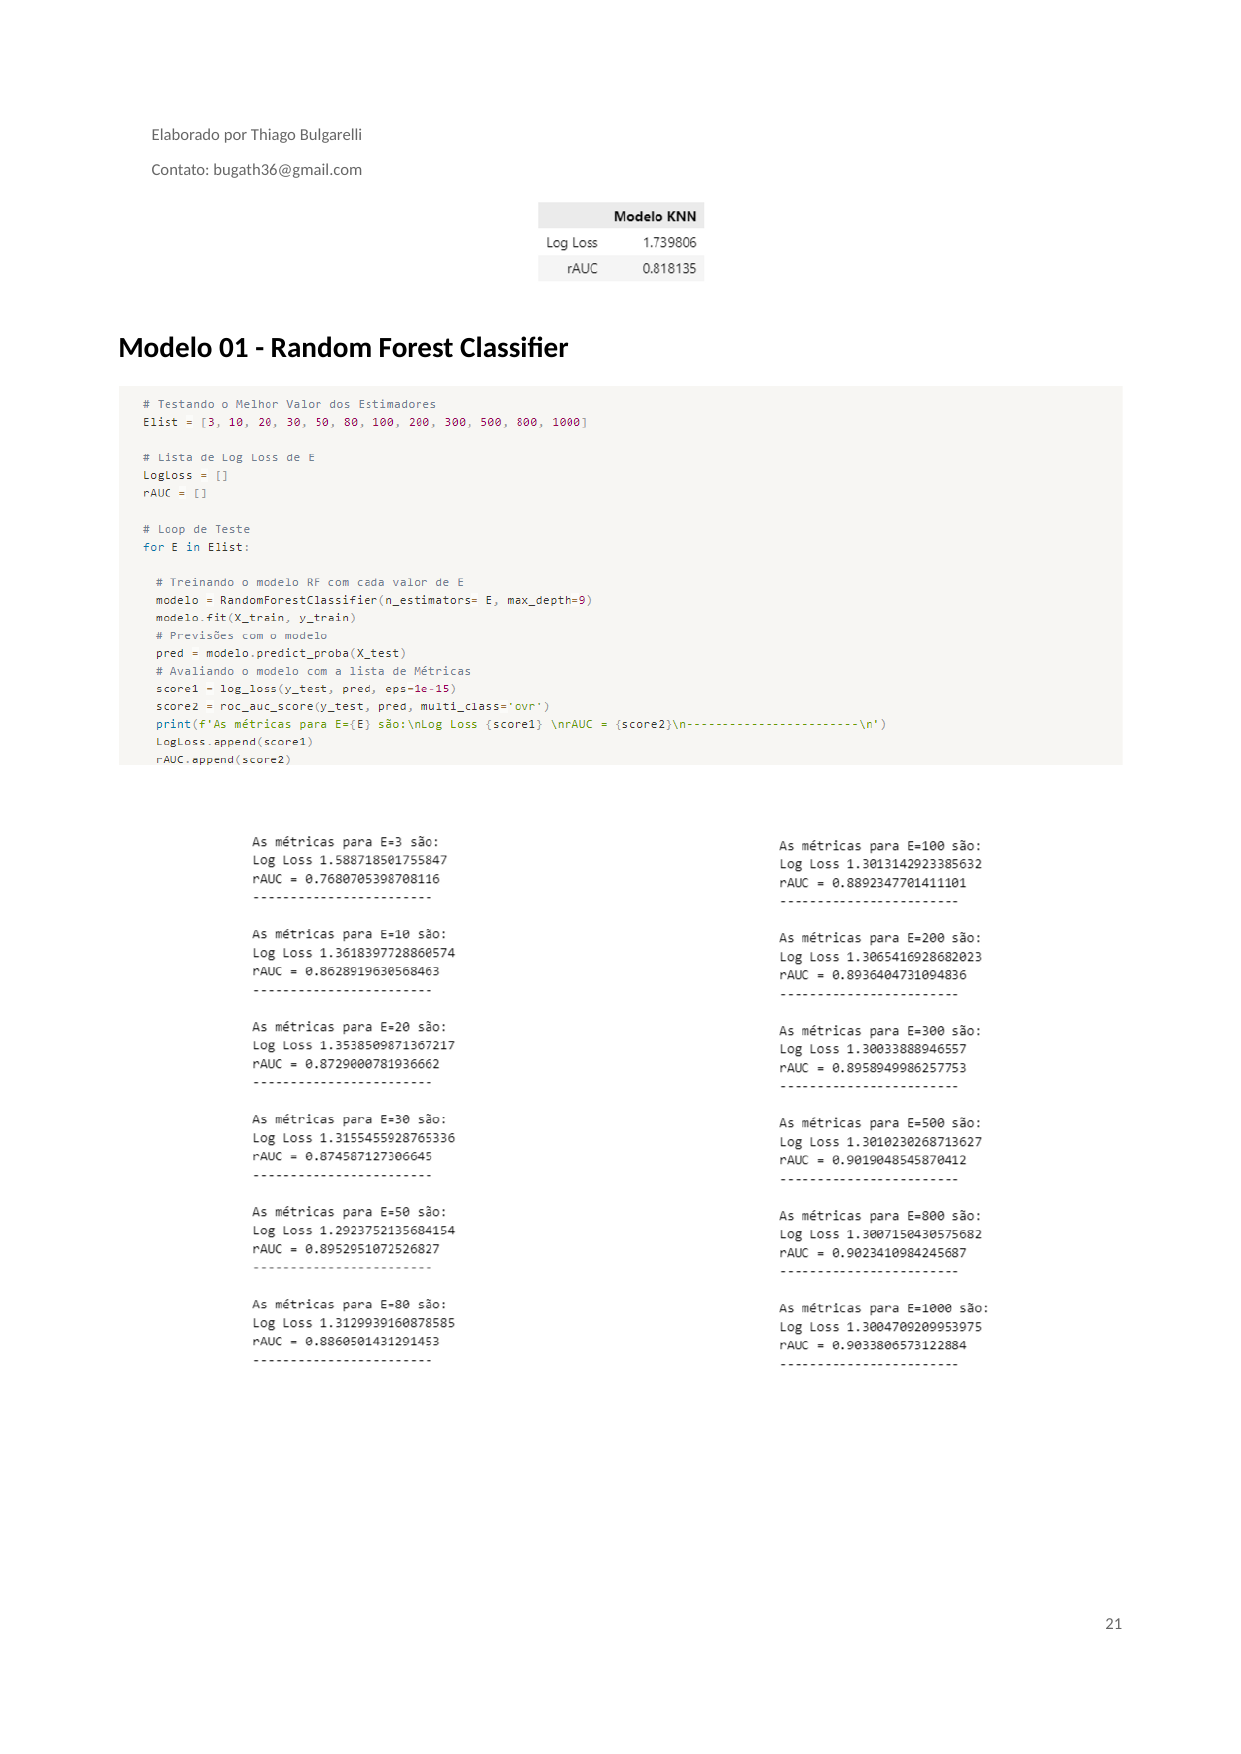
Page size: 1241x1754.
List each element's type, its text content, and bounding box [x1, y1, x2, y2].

subtitle Modelo 01 - Random Forest Classifier [118, 329, 1122, 365]
picture [119, 386, 1123, 765]
picture [244, 818, 997, 1368]
